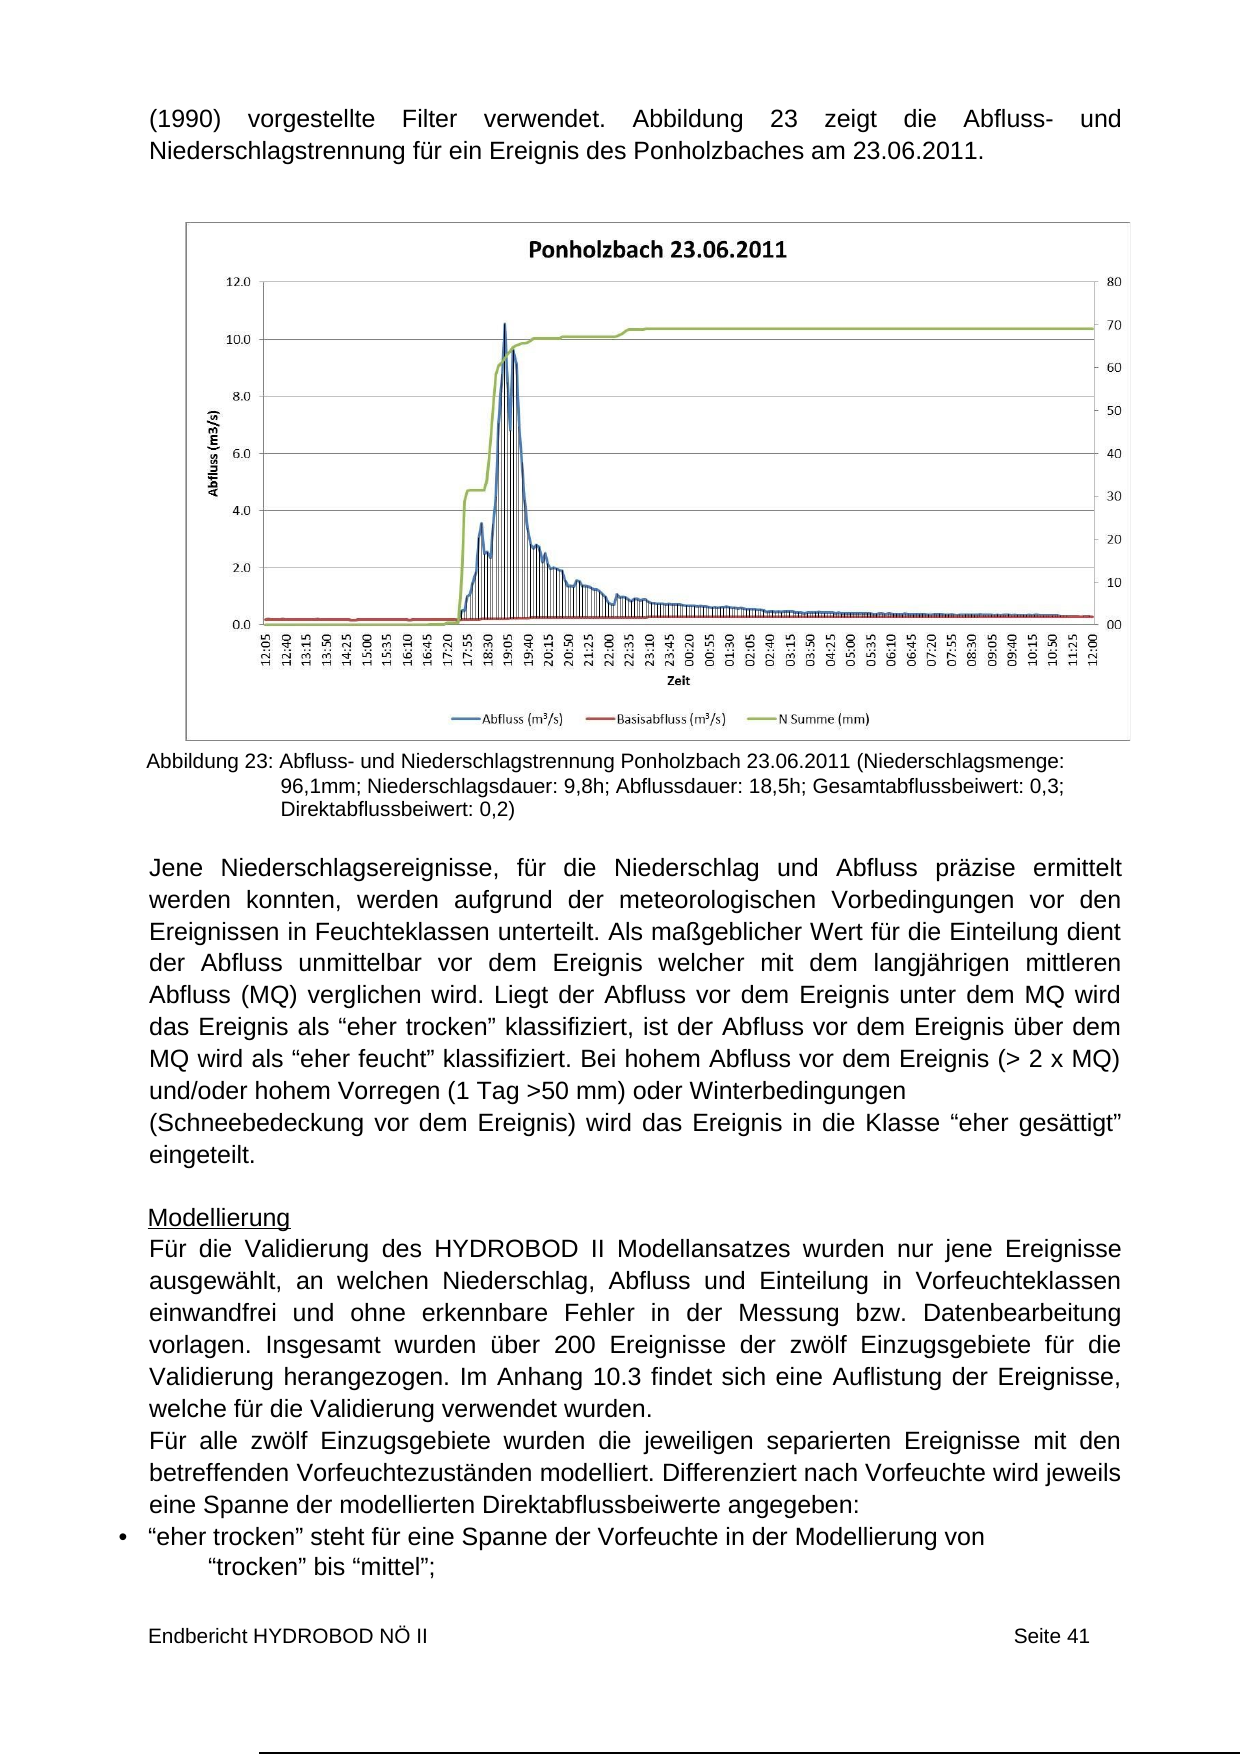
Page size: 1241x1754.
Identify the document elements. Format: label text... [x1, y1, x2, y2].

text Abbildung 23: Abfluss- und Niederschlagstrennung Ponholzbach 23.06.2011 (Niederschlagsmenge: 96,1mm; Niederschlagsdauer: 9,8h; Abflussdauer: 18,5h; Gesamtabflussbeiwert: 0,3; Direktabflussbeiwert: 0,2) [146, 750, 1137, 821]
text Für die Validierung des HYDROBOD II Modellansatzes wurden nur jene Ereignisse ausgewählt, an welchen Niederschlag, Abfluss und Einteilung in Vorfeuchteklassen einwandfrei und ohne erkennbare Fehler in der Messung bzw. Datenbearbeitung vorlagen. Insgesamt wurden über 200 Ereignisse der zwölf Einzugsgebiete für die Validierung herangezogen. Im Anhang 10.3 findet sich eine Auflistung der Ereignisse, welche für die Validierung verwendet wurden. [149, 1234, 1123, 1422]
text Jene Niederschlagsereignisse, für die Niederschlag und Abfluss präzise ermittelt werden konnten, werden aufgrund der meteorologischen Vorbedingungen vor den Ereignissen in Feuchteklassen unterteilt. Als maßgeblicher Wert für die Einteilung dient der Abfluss unmittelbar vor dem Ereignis welcher mit dem langjährigen mittleren Abfluss (MQ) verglichen wird. Liegt der Abfluss vor dem Ereignis unter dem MQ wird das Ereignis als “eher trocken” klassifiziert, ist der Abfluss vor dem Ereignis über dem MQ wird als “eher feucht” klassifiziert. Bei hohem Abfluss vor dem Ereignis (> 2 x MQ) und/oder hohem Vorregen (1 Tag >50 mm) oder Winterbedingungen [149, 853, 1123, 1104]
list “eher trocken” steht für eine Spanne der Vorfeuchte in der Modellierung von [118, 1522, 1122, 1551]
text “trocken” bis “mittel”; [208, 1552, 1123, 1581]
text (Schneebedeckung vor dem Ereignis) wird das Ereignis in die Klasse “eher gesättigt” eingeteilt. [149, 1108, 1123, 1169]
text Für alle zwölf Einzugsgebiete wurden die jeweiligen separierten Ereignisse mit den betreffenden Vorfeuchtezuständen modelliert. Differenziert nach Vorfeuchte wird jeweils eine Spanne der modellierten Direktabflussbeiwerte angegeben: [149, 1426, 1123, 1518]
subtitle Modellierung [147, 1203, 1137, 1232]
text (1990) vorgestellte Filter verwendet. Abbildung 23 zeigt die Abfluss- und Niederschlagstrennung für ein Ereignis des Ponholzbaches am 23.06.2011. [149, 104, 1123, 164]
